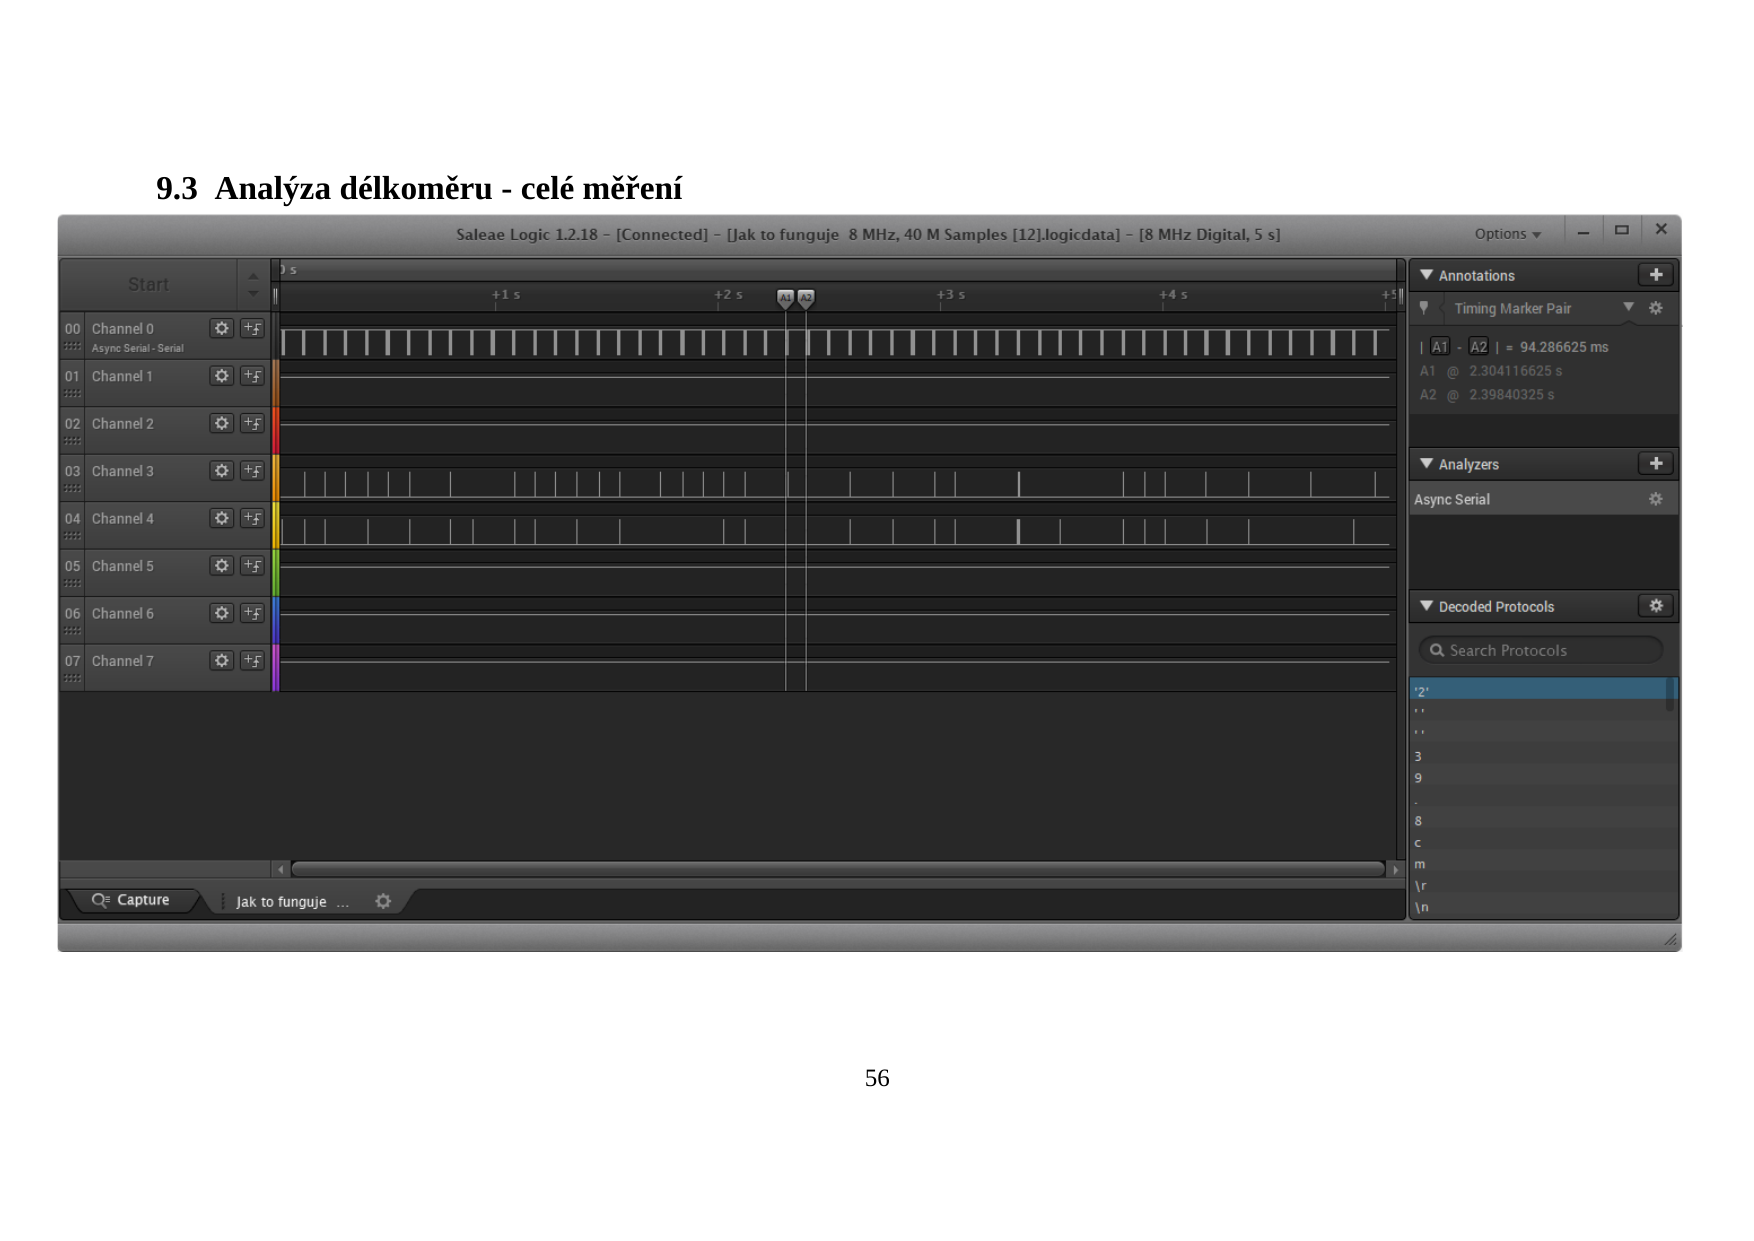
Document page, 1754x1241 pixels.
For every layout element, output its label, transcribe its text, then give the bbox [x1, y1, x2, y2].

subtitle Analýza délkoměru - celé měření [148, 168, 1606, 207]
picture [57, 213, 1683, 952]
